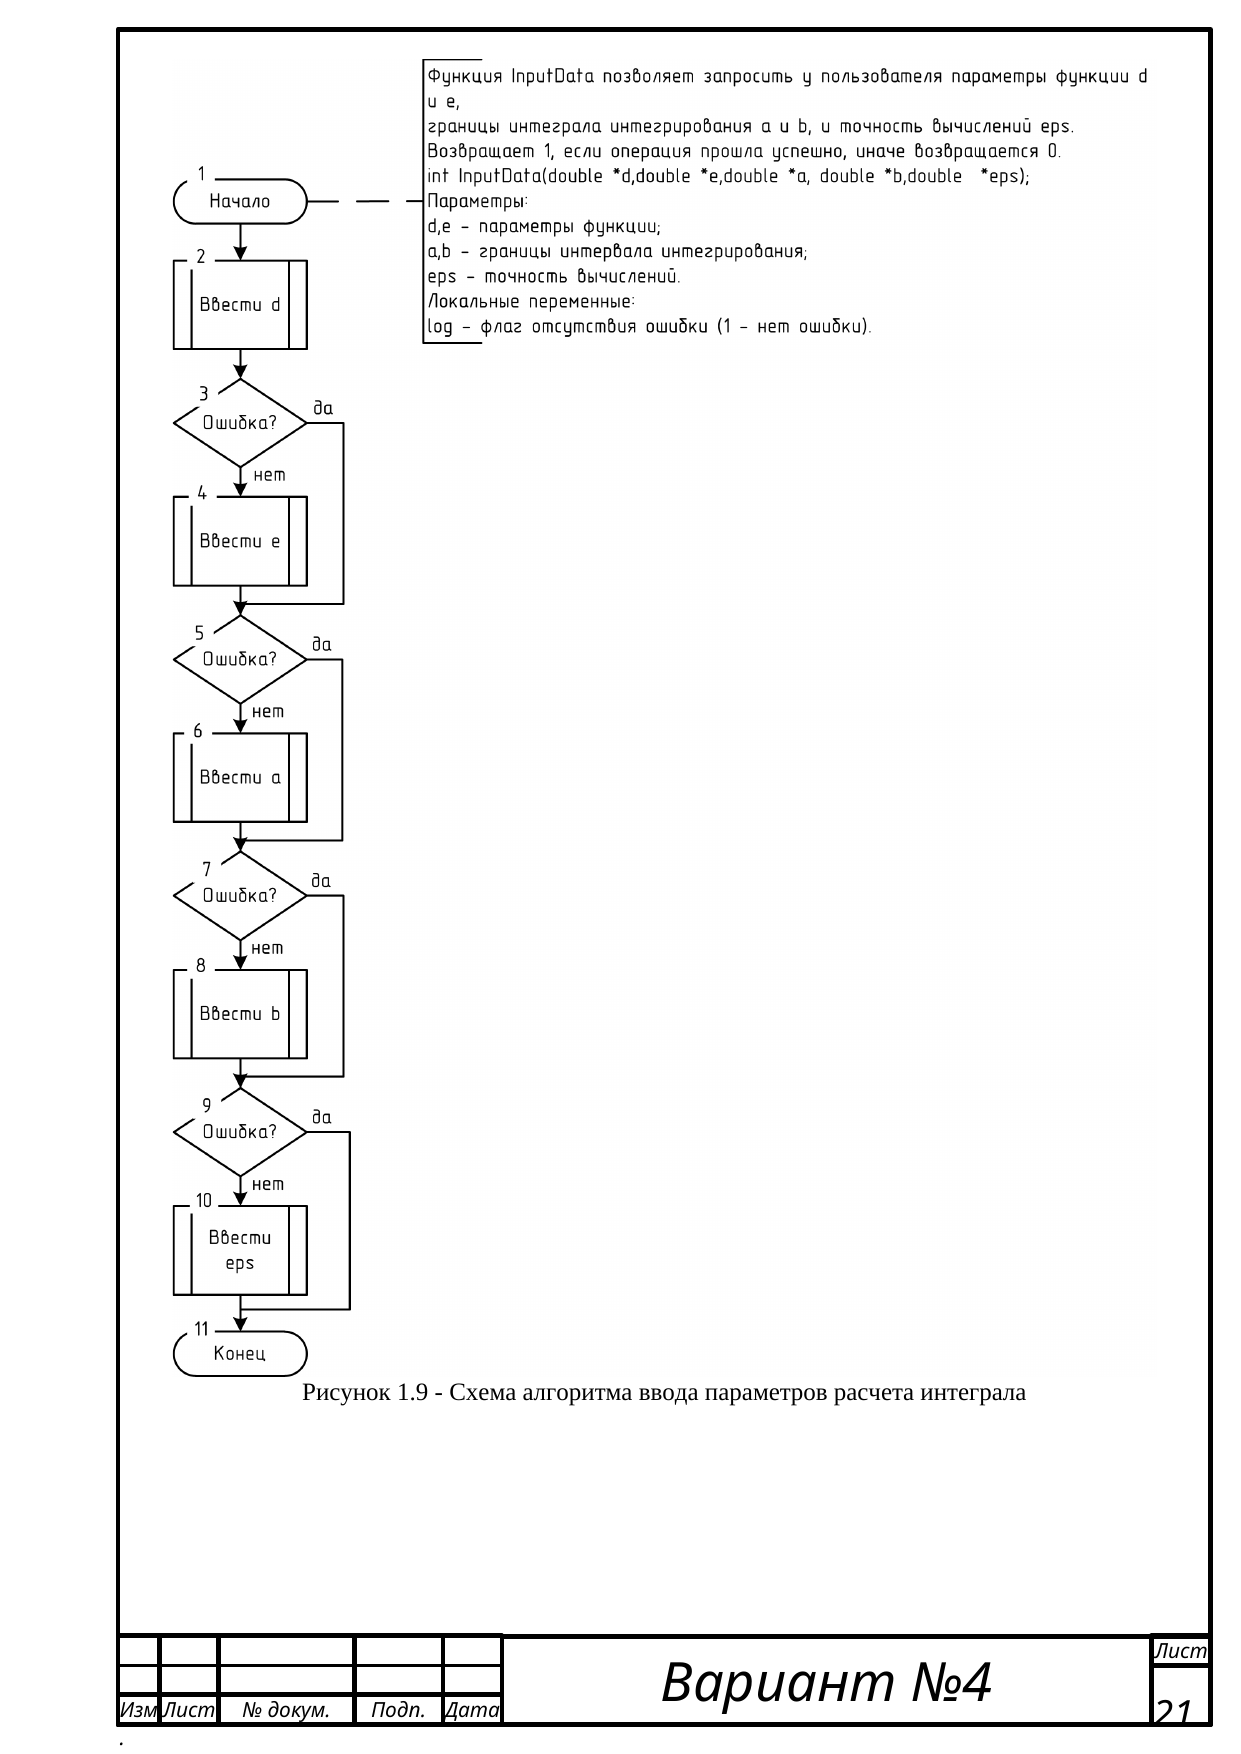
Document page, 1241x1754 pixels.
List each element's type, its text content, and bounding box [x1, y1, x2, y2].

picture [172, 59, 1157, 1377]
text Рисунок 1.9 - Схема алгоритма ввода параметров расчета интеграла [148, 1377, 1181, 1405]
